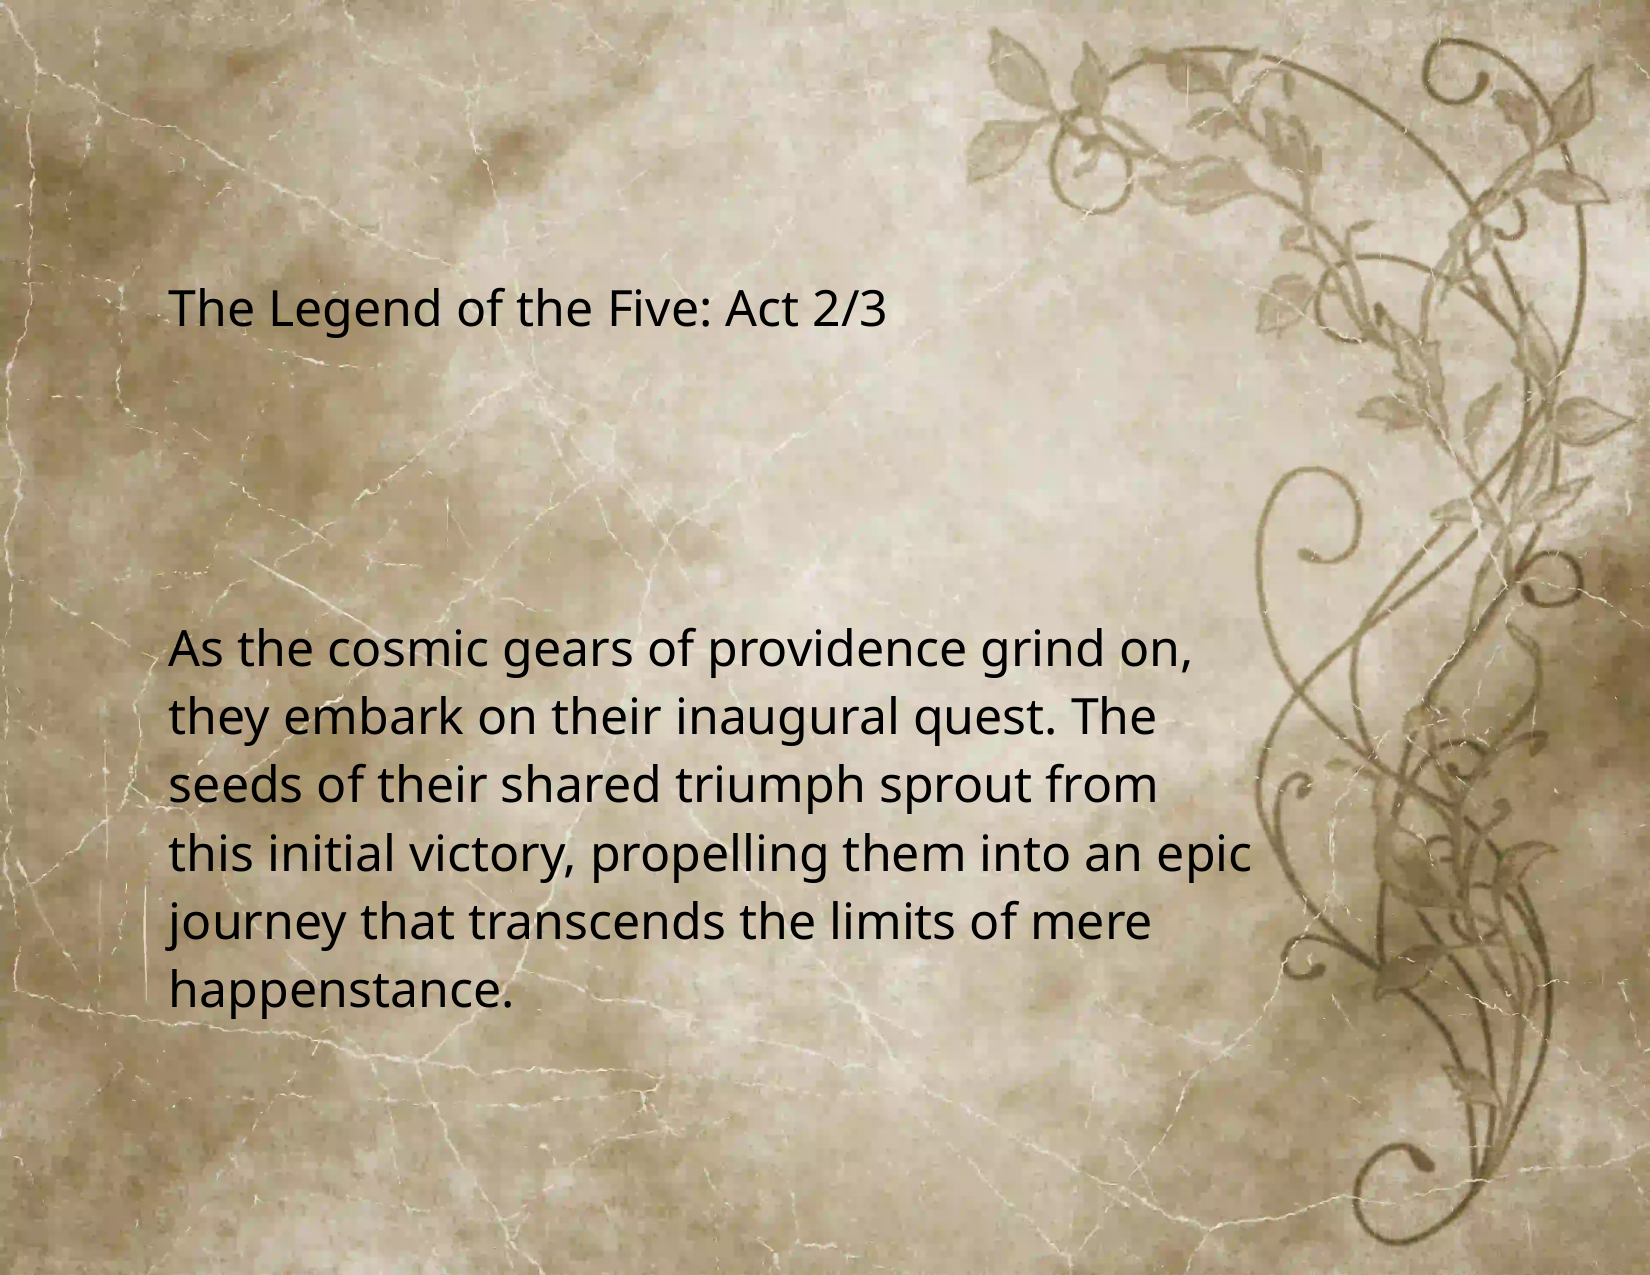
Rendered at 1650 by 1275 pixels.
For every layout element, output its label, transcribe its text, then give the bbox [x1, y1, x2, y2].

text As the cosmic gears of providence grind on, they embark on their inaugural quest. The seeds of their shared triumph sprout from this initial victory, propelling them into an epic journey that transcends the limits of mere happenstance. [169, 613, 1256, 1022]
text The Legend of the Five: Act 2/3 [169, 272, 1256, 341]
picture [0, 0, 1650, 1275]
